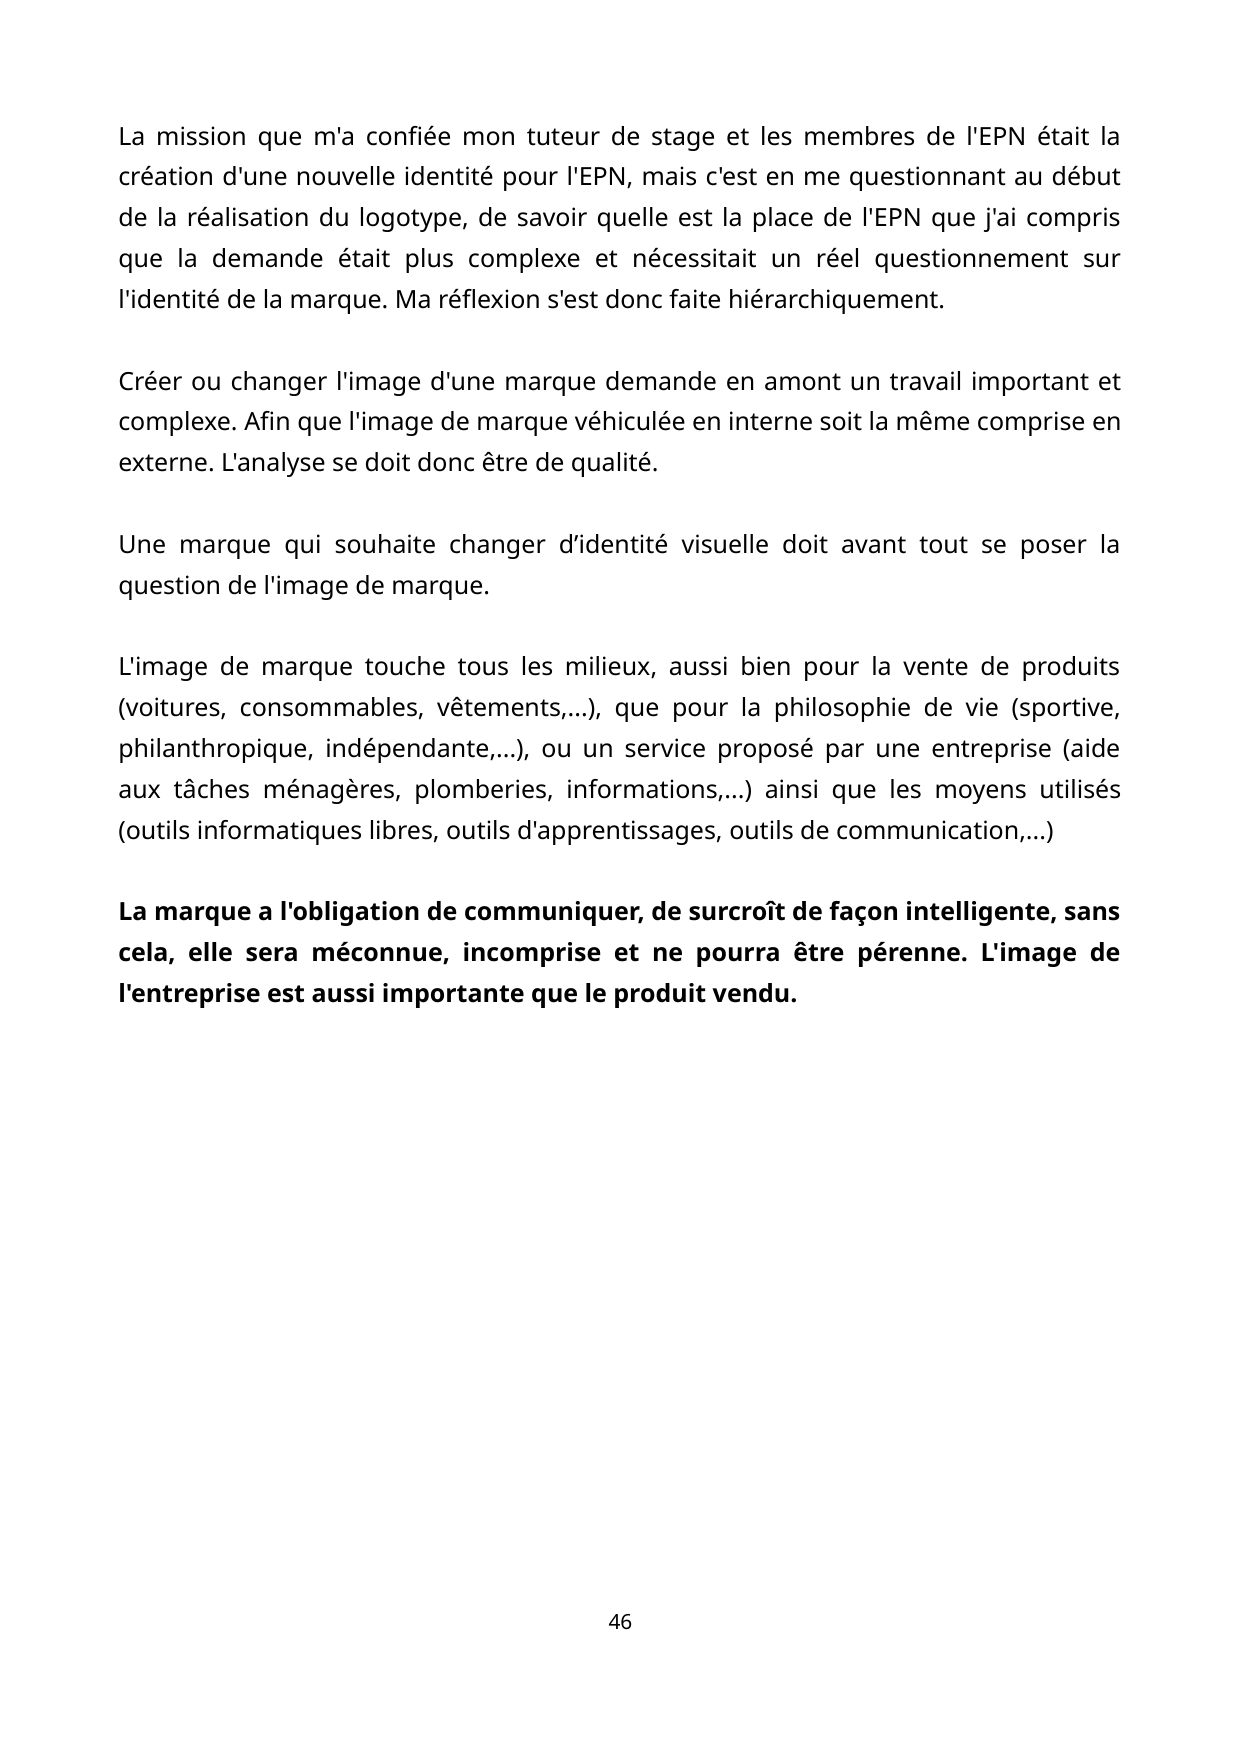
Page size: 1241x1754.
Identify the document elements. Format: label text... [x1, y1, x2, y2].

text Une marque qui souhaite changer d’identité visuelle doit avant tout se poser la question de l'image de marque. [118, 526, 1122, 601]
text La marque a l'obligation de communiquer, de surcroît de façon intelligente, sans cela, elle sera méconnue, incomprise et ne pourra être pérenne. L'image de l'entreprise est aussi importante que le produit vendu. [118, 894, 1122, 1010]
text La mission que m'a confiée mon tuteur de stage et les membres de l'EPN était la création d'une nouvelle identité pour l'EPN, mais c'est en me questionnant au début de la réalisation du logotype, de savoir quelle est la place de l'EPN que j'ai compris que la demande était plus complexe et nécessitait un réel questionnement sur l'identité de la marque. Ma réflexion s'est donc faite hiérarchiquement. [118, 118, 1122, 316]
text L'image de marque touche tous les milieux, aussi bien pour la vente de produits (voitures, consommables, vêtements,...), que pour la philosophie de vie (sportive, philanthropique, indépendante,...), ou un service proposé par une entreprise (aide aux tâches ménagères, plomberies, informations,...) ainsi que les moyens utilisés (outils informatiques libres, outils d'apprentissages, outils de communication,...) [118, 649, 1122, 846]
text Créer ou changer l'image d'une marque demande en amont un travail important et complexe. Afin que l'image de marque véhiculée en interne soit la même comprise en externe. L'analyse se doit donc être de qualité. [118, 363, 1122, 479]
